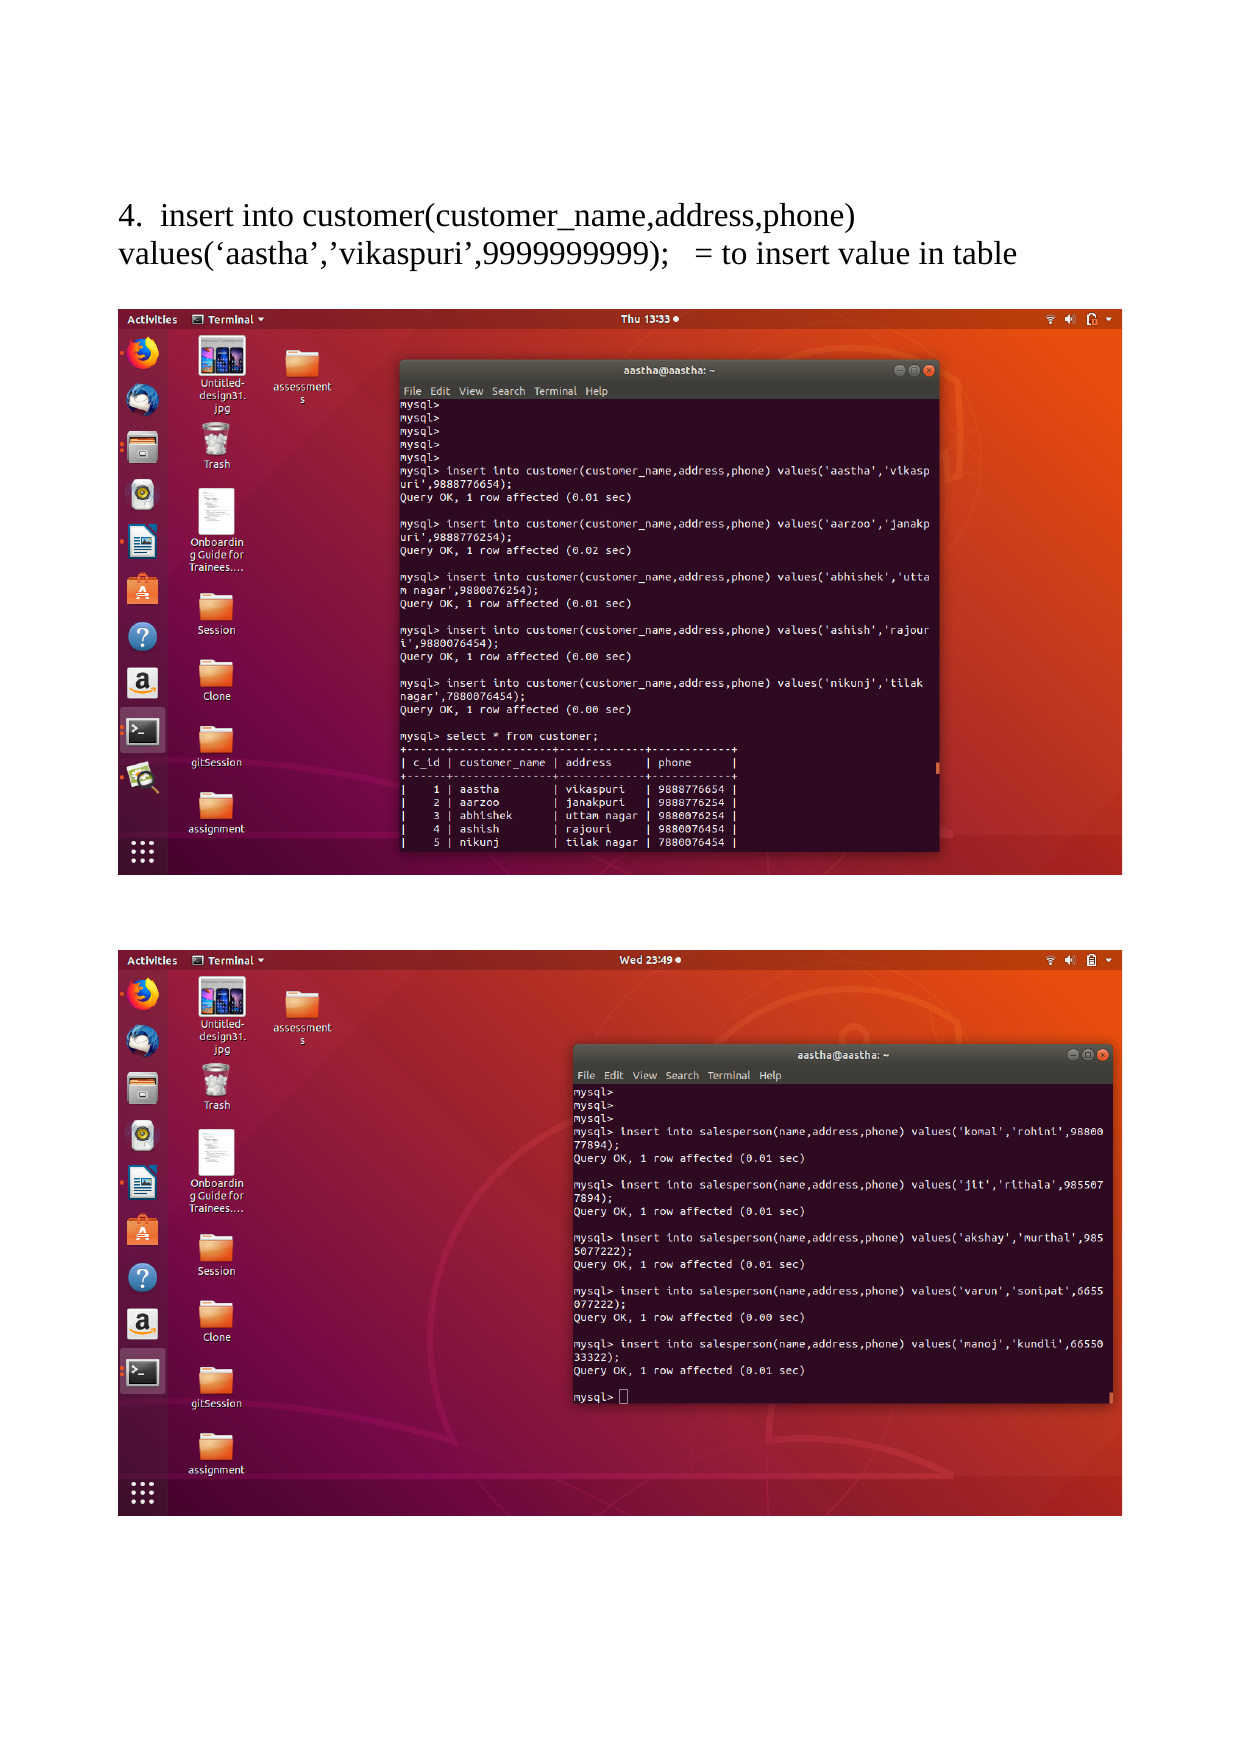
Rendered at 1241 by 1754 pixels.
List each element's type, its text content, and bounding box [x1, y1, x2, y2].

picture [118, 309, 1123, 875]
picture [118, 950, 1123, 1516]
text 4. insert into customer(customer_name,address,phone) values(‘aastha’,’vikaspuri’,9999999999); = to insert value in table [118, 195, 1122, 271]
